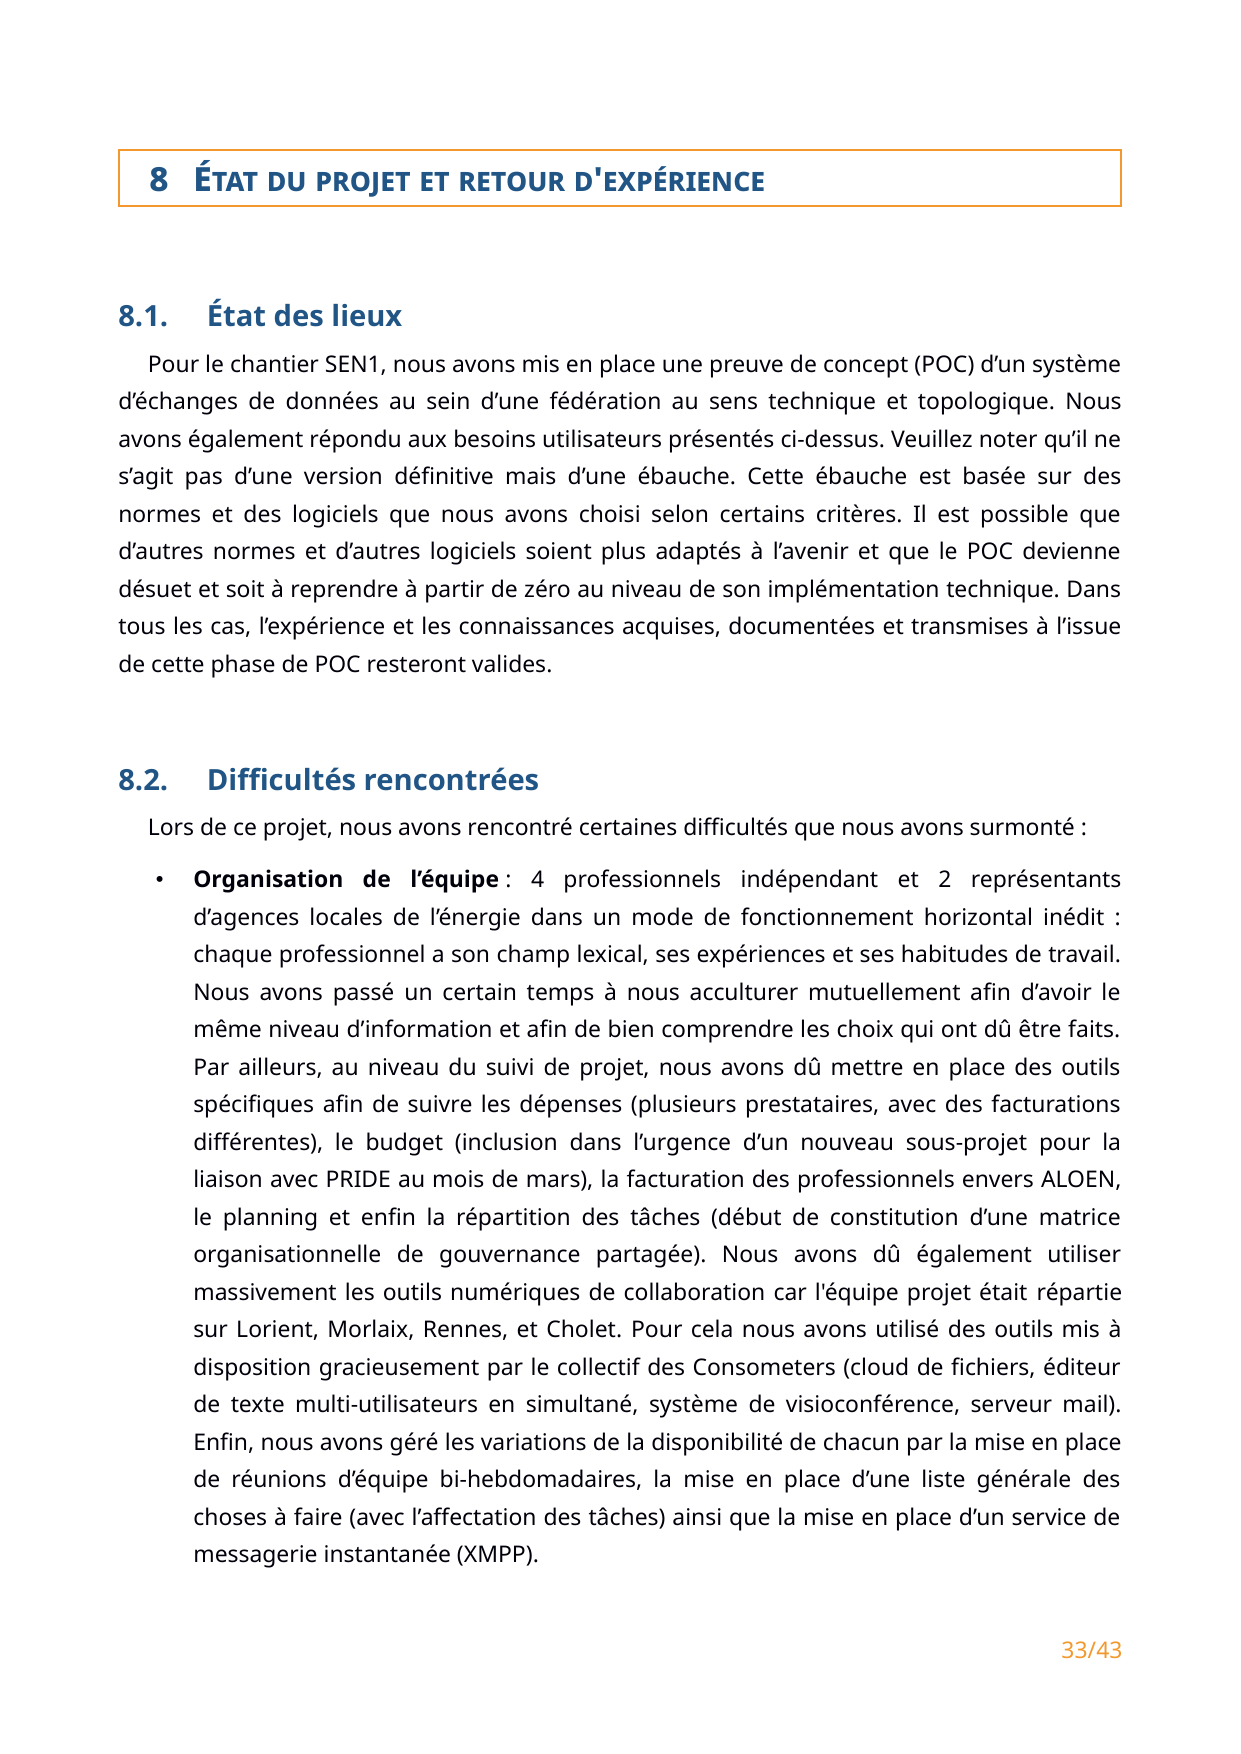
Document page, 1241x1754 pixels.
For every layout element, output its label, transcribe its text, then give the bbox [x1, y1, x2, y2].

subtitle Difficultés rencontrées [118, 759, 1122, 799]
text Lors de ce projet, nous avons rencontré certaines difficultés que nous avons surmonté : [118, 811, 1122, 842]
text Pour le chantier SEN1, nous avons mis en place une preuve de concept (POC) d’un système d’échanges de données au sein d’une fédération au sens technique et topologique. Nous avons également répondu aux besoins utilisateurs présentés ci-dessus. Veuillez noter qu’il ne s’agit pas d’une version définitive mais d’une ébauche. Cette ébauche est basée sur des normes et des logiciels que nous avons choisi selon certains critères. Il est possible que d’autres normes et d’autres logiciels soient plus adaptés à l’avenir et que le POC devienne désuet et soit à reprendre à partir de zéro au niveau de son implémentation technique. Dans tous les cas, l’expérience et les connaissances acquises, documentées et transmises à l’issue de cette phase de POC resteront valides. [118, 348, 1122, 679]
subtitle État des lieux [118, 296, 1122, 335]
subtitle État du projet et retour d'expérience [120, 151, 1120, 205]
list Organisation de l’équipe : 4 professionnels indépendant et 2 représentants d’agences locales de l’énergie dans un mode de fonctionnement horizontal inédit : chaque professionnel a son champ lexical, ses expériences et ses habitudes de travail. Nous avons passé un certain temps à nous acculturer mutuellement afin d’avoir le même niveau d’information et afin de bien comprendre les choix qui ont dû être faits. Par ailleurs, au niveau du suivi de projet, nous avons dû mettre en place des outils spécifiques afin de suivre les dépenses (plusieurs prestataires, avec des facturations différentes), le budget (inclusion dans l’urgence d’un nouveau sous-projet pour la liaison avec PRIDE au mois de mars), la facturation des professionnels envers ALOEN, le planning et enfin la répartition des tâches (début de constitution d’une matrice organisationnelle de gouvernance partagée). Nous avons dû également utiliser massivement les outils numériques de collaboration car l'équipe projet était répartie sur Lorient, Morlaix, Rennes, et Cholet. Pour cela nous avons utilisé des outils mis à disposition gracieusement par le collectif des Consometers (cloud de fichiers, éditeur de texte multi-utilisateurs en simultané, système de visioconférence, serveur mail). Enfin, nous avons géré les variations de la disponibilité de chacun par la mise en place de réunions d’équipe bi-hebdomadaires, la mise en place d’une liste générale des choses à faire (avec l’affectation des tâches) ainsi que la mise en place d’un service de messagerie instantanée (XMPP). [156, 863, 1122, 1569]
